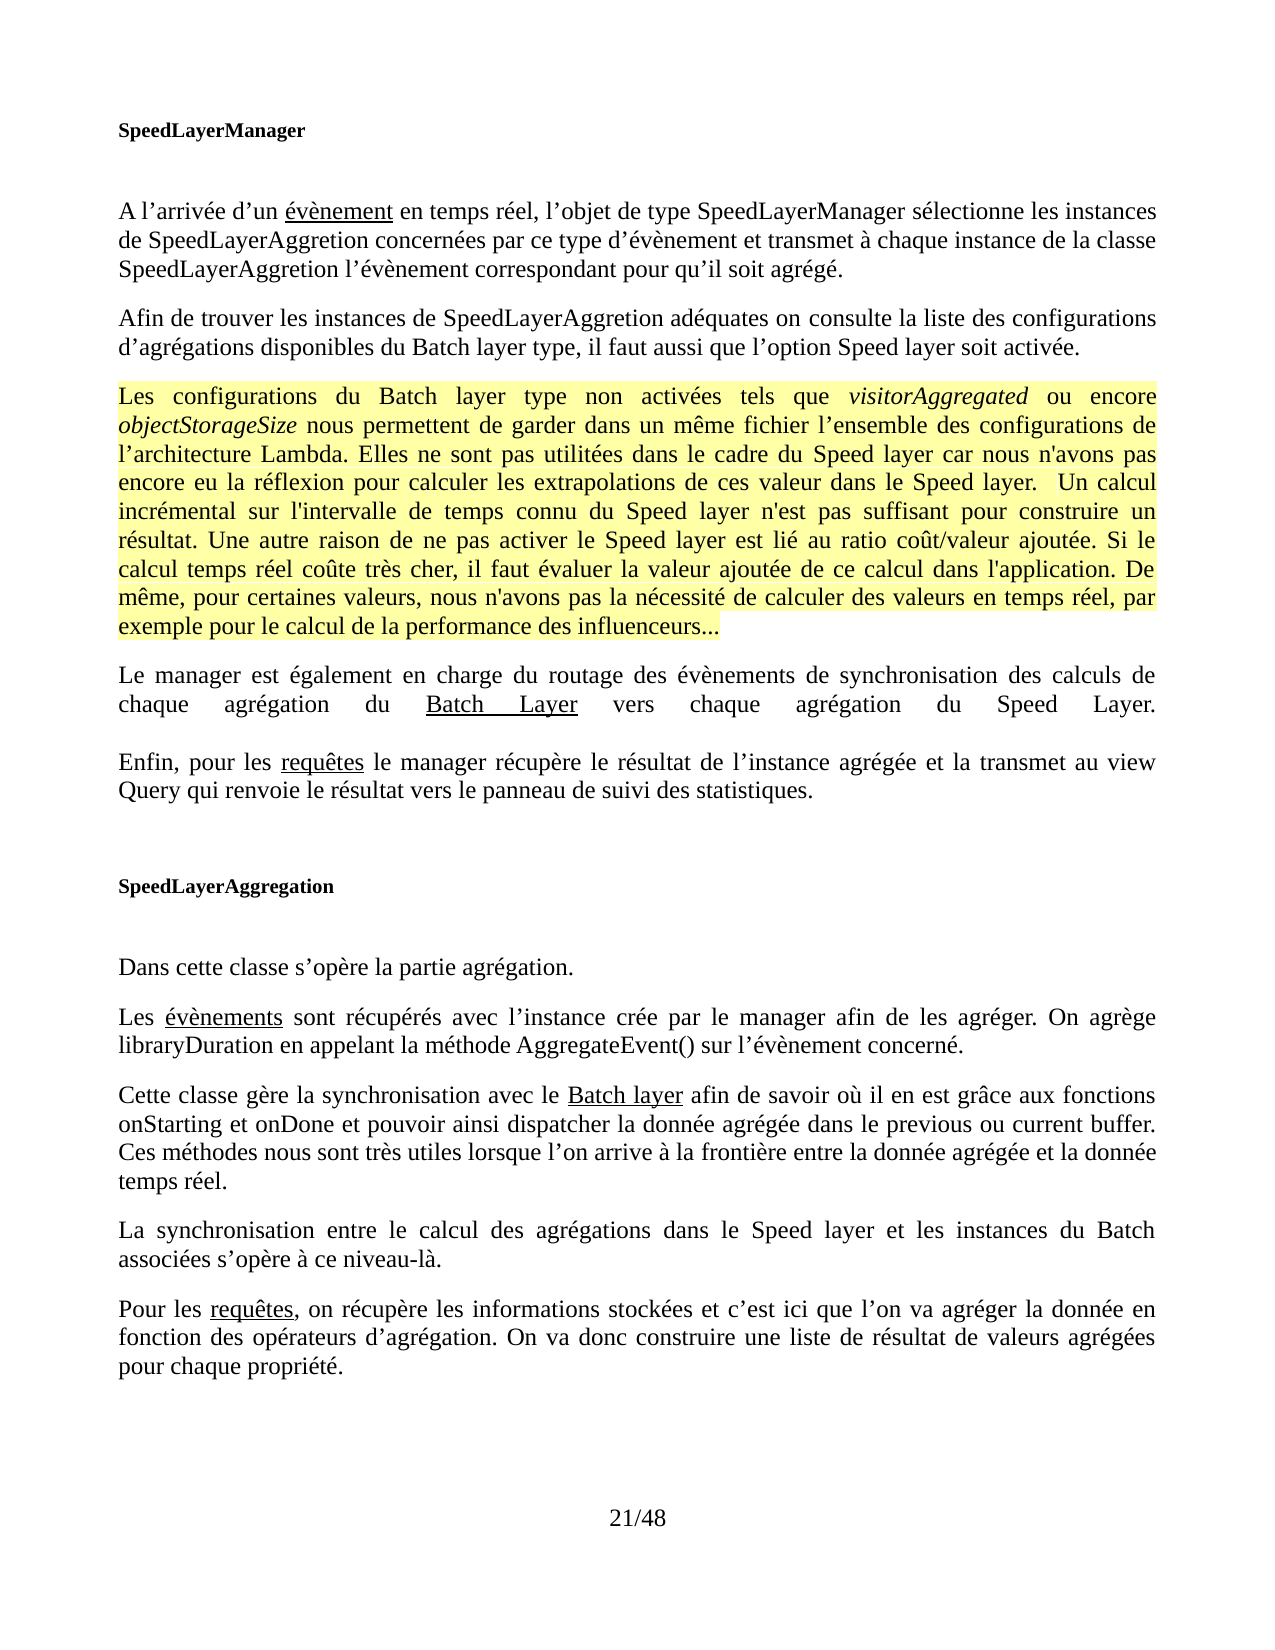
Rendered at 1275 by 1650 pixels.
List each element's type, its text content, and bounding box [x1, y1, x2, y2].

text Dans cette classe s’opère la partie agrégation. [118, 952, 1157, 981]
text Les configurations du Batch layer type non activées tels que visitorAggregated ou encore objectStorageSize nous permettent de garder dans un même fichier l’ensemble des configurations de l’architecture Lambda. Elles ne sont pas utilitées dans le cadre du Speed layer car nous n'avons pas encore eu la réflexion pour calculer les extrapolations de ces valeur dans le Speed layer. Un calcul incrémental sur l'intervalle de temps connu du Speed layer n'est pas suffisant pour construire un résultat. Une autre raison de ne pas activer le Speed layer est lié au ratio coût/valeur ajoutée. Si le calcul temps réel coûte très cher, il faut évaluer la valeur ajoutée de ce calcul dans l'application. De même, pour certaines valeurs, nous n'avons pas la nécessité de calculer des valeurs en temps réel, par exemple pour le calcul de la performance des influenceurs... [118, 381, 1157, 640]
text A l’arrivée d’un évènement en temps réel, l’objet de type SpeedLayerManager sélectionne les instances de SpeedLayerAggretion concernées par ce type d’évènement et transmet à chaque instance de la classe SpeedLayerAggretion l’évènement correspondant pour qu’il soit agrégé. [118, 196, 1157, 282]
text La synchronisation entre le calcul des agrégations dans le Speed layer et les instances du Batch associées s’opère à ce niveau-là. [118, 1216, 1157, 1273]
text Pour les requêtes, on récupère les informations stockées et c’est ici que l’on va agréger la donnée en fonction des opérateurs d’agrégation. On va donc construire une liste de résultat de valeurs agrégées pour chaque propriété. [118, 1294, 1157, 1380]
text Cette classe gère la synchronisation avec le Batch layer afin de savoir où il en est grâce aux fonctions onStarting et onDone et pouvoir ainsi dispatcher la donnée agrégée dans le previous ou current buffer. Ces méthodes nous sont très utiles lorsque l’on arrive à la frontière entre la donnée agrégée et la donnée temps réel. [118, 1080, 1157, 1195]
text Les évènements sont récupérés avec l’instance crée par le manager afin de les agréger. On agrège libraryDuration en appelant la méthode AggregateEvent() sur l’évènement concerné. [118, 1002, 1157, 1059]
text Afin de trouver les instances de SpeedLayerAggretion adéquates on consulte la liste des configurations d’agrégations disponibles du Batch layer type, il faut aussi que l’option Speed layer soit activée. [118, 303, 1157, 361]
subtitle SpeedLayerAggregation [118, 874, 1157, 898]
text Le manager est également en charge du routage des évènements de synchronisation des calculs de chaque agrégation du Batch Layer vers chaque agrégation du Speed Layer. Enfin, pour les requêtes le manager récupère le résultat de l’instance agrégée et la transmet au view Query qui renvoie le résultat vers le panneau de suivi des statistiques. [118, 661, 1157, 804]
subtitle SpeedLayerManager [118, 118, 1157, 142]
